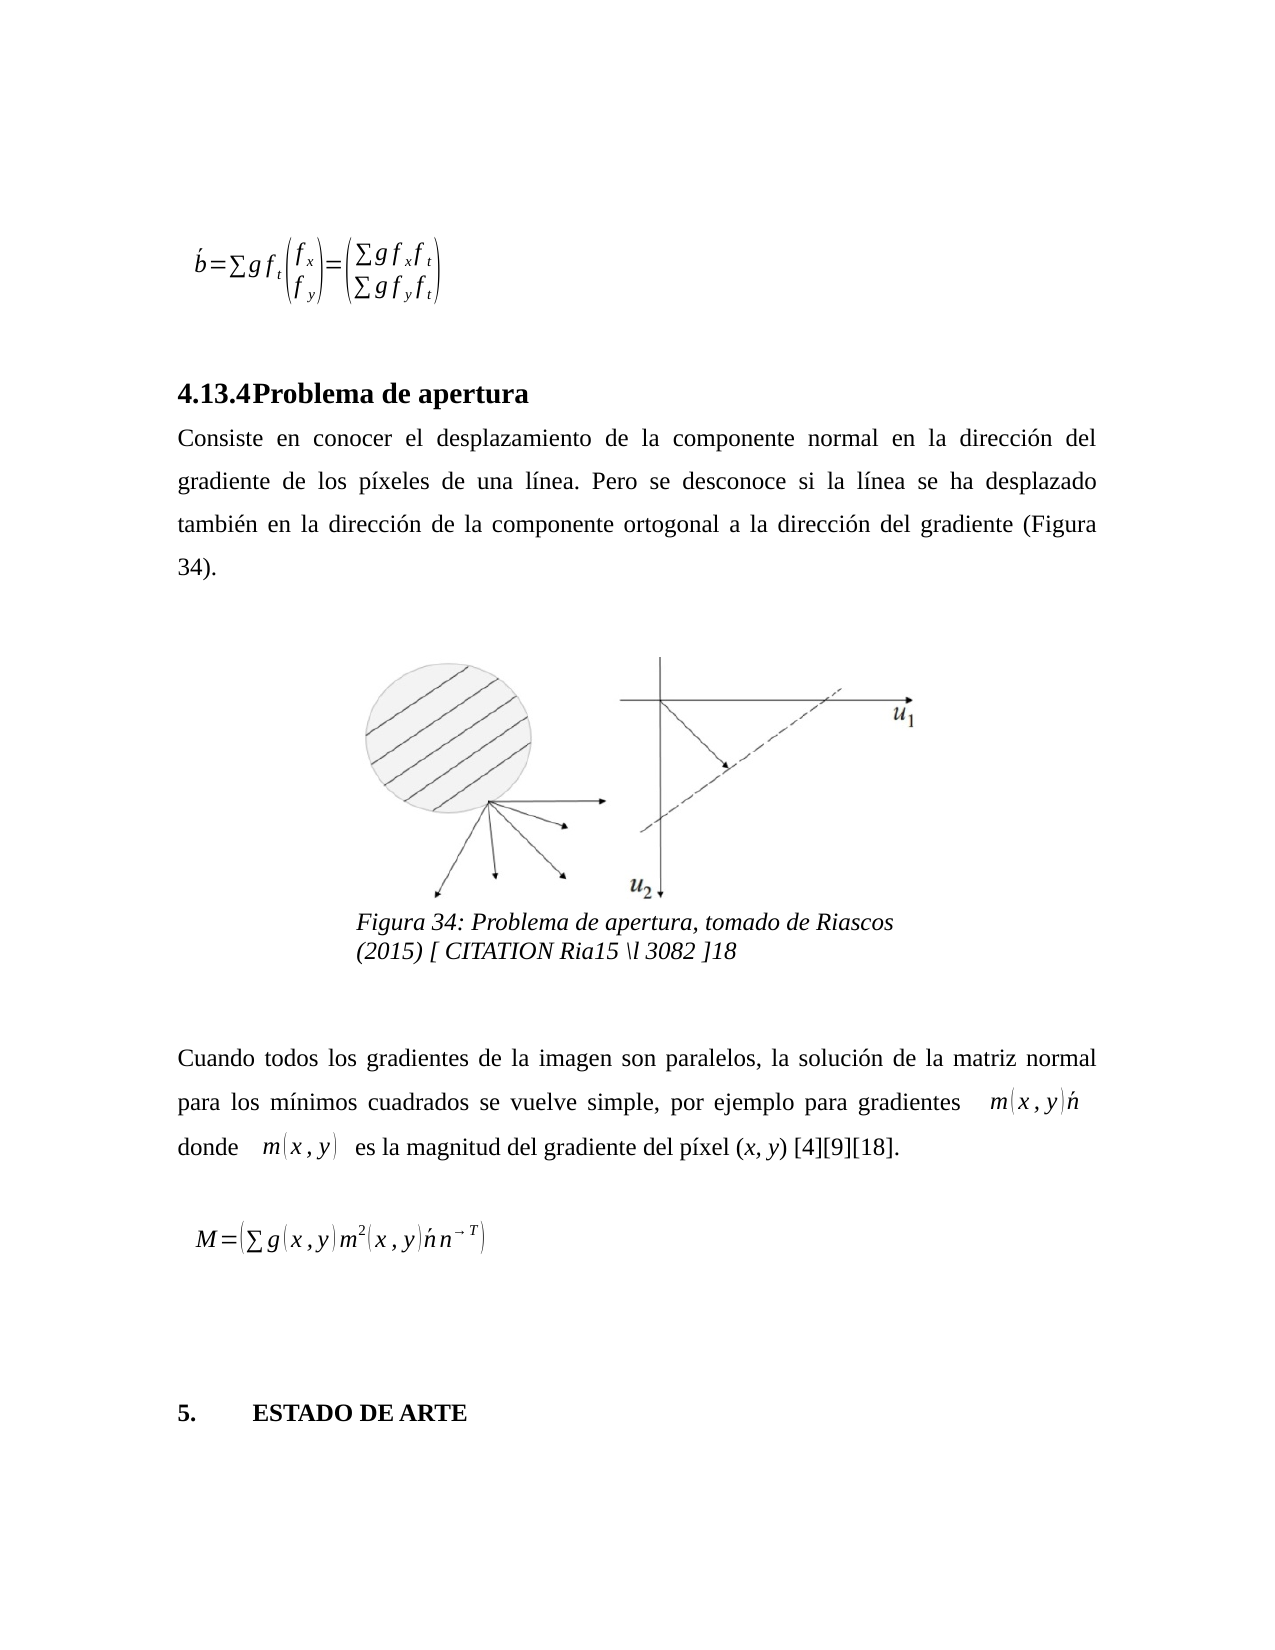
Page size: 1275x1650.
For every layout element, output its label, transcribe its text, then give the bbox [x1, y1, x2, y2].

subtitle Problema de apertura [177, 376, 1098, 410]
subtitle ESTADO DE ARTE [177, 1398, 1098, 1427]
text Consiste en conocer el desplazamiento de la componente normal en la dirección del gradiente de los píxeles de una línea. Pero se desconoce si la línea se ha desplazado también en la dirección de la componente ortogonal a la dirección del gradiente (Figura 34). [177, 423, 1098, 581]
table_cell [1026, 235, 1128, 306]
text Cuando todos los gradientes de la imagen son paralelos, la solución de la matriz normal para los mínimos cuadrados se vuelve simple, por ejemplo para gradientes donde es la magnitud del gradiente del píxel (x, y) [4][9][18]. [177, 1043, 1098, 1162]
table_cell [165, 235, 1026, 306]
text Figura 34: Problema de apertura, tomado de Riascos (2015) [ CITATION Ria15 \l 3082 ]18 [356, 902, 919, 964]
table_header [1024, 1220, 1125, 1287]
picture [356, 657, 920, 902]
table_header [165, 1220, 1024, 1287]
